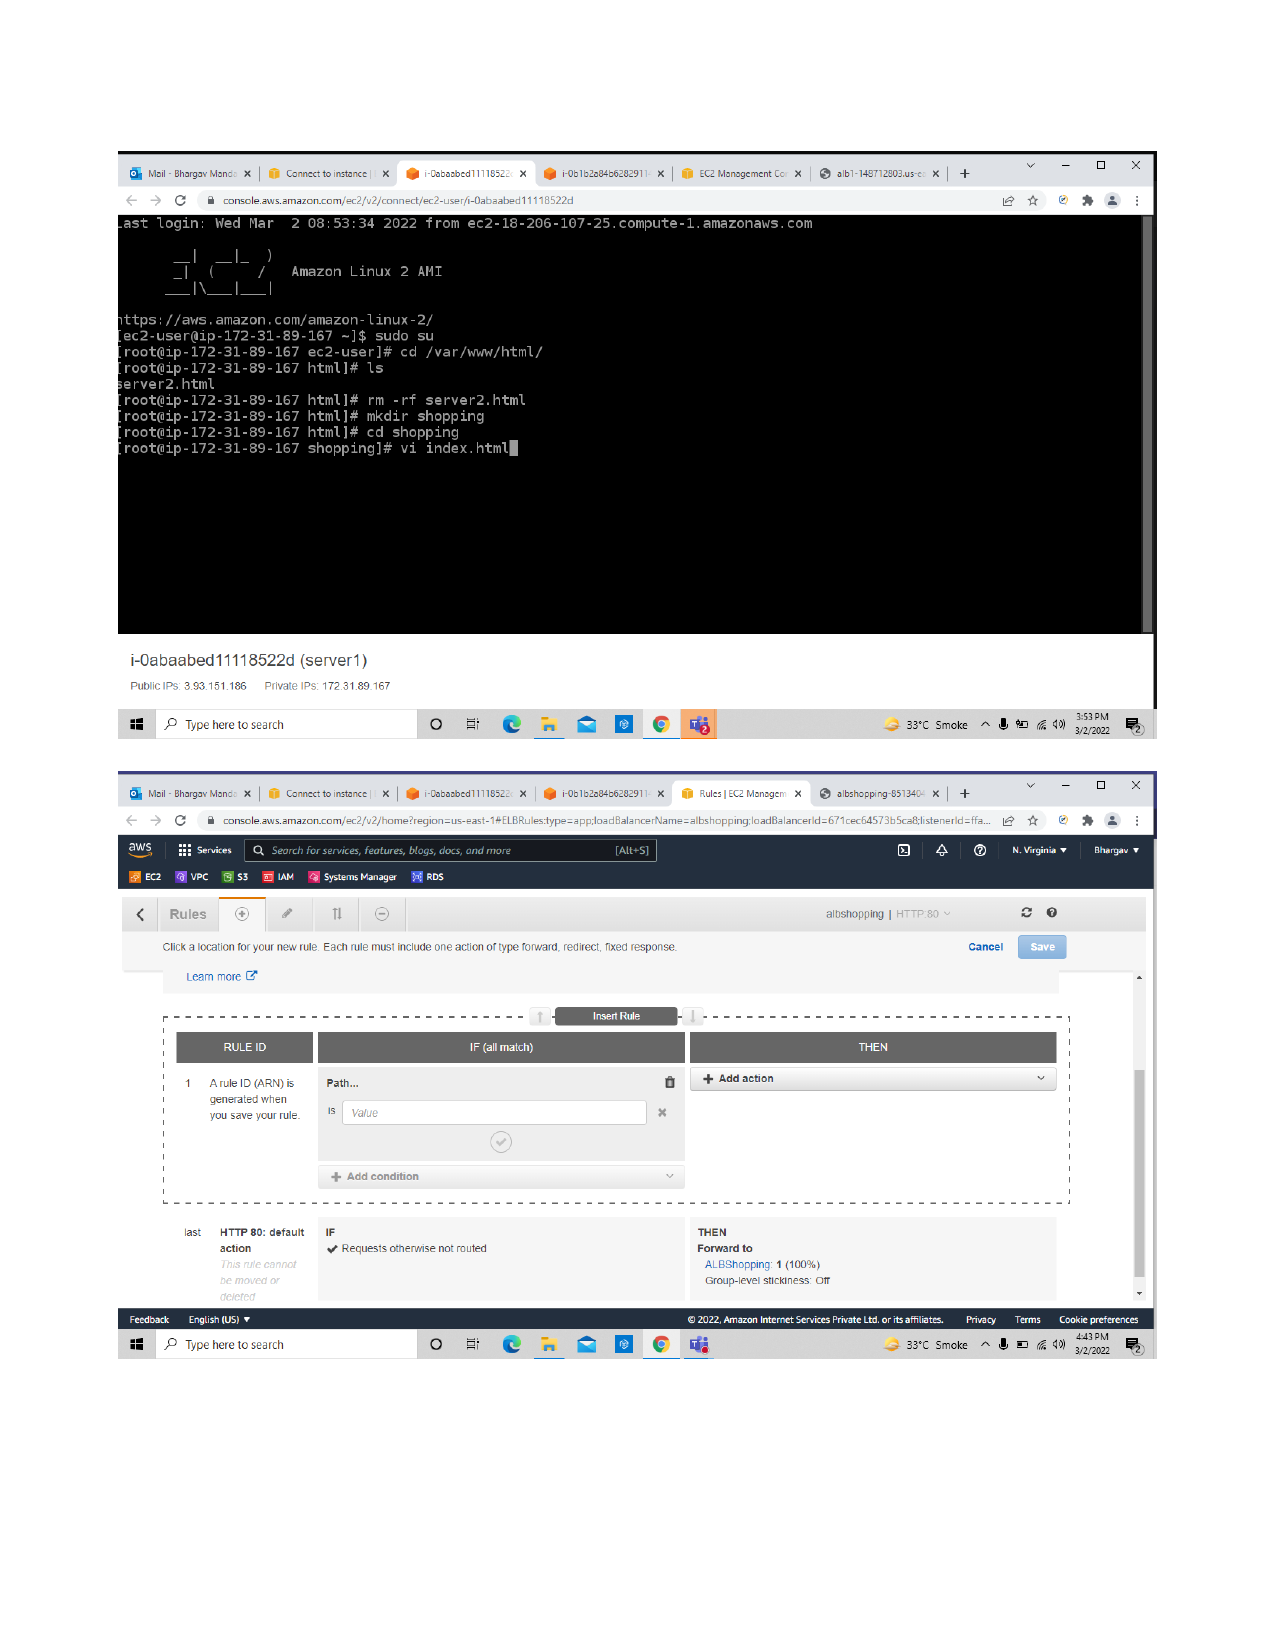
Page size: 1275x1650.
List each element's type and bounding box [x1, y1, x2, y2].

picture [118, 771, 1157, 1359]
picture [118, 151, 1157, 739]
